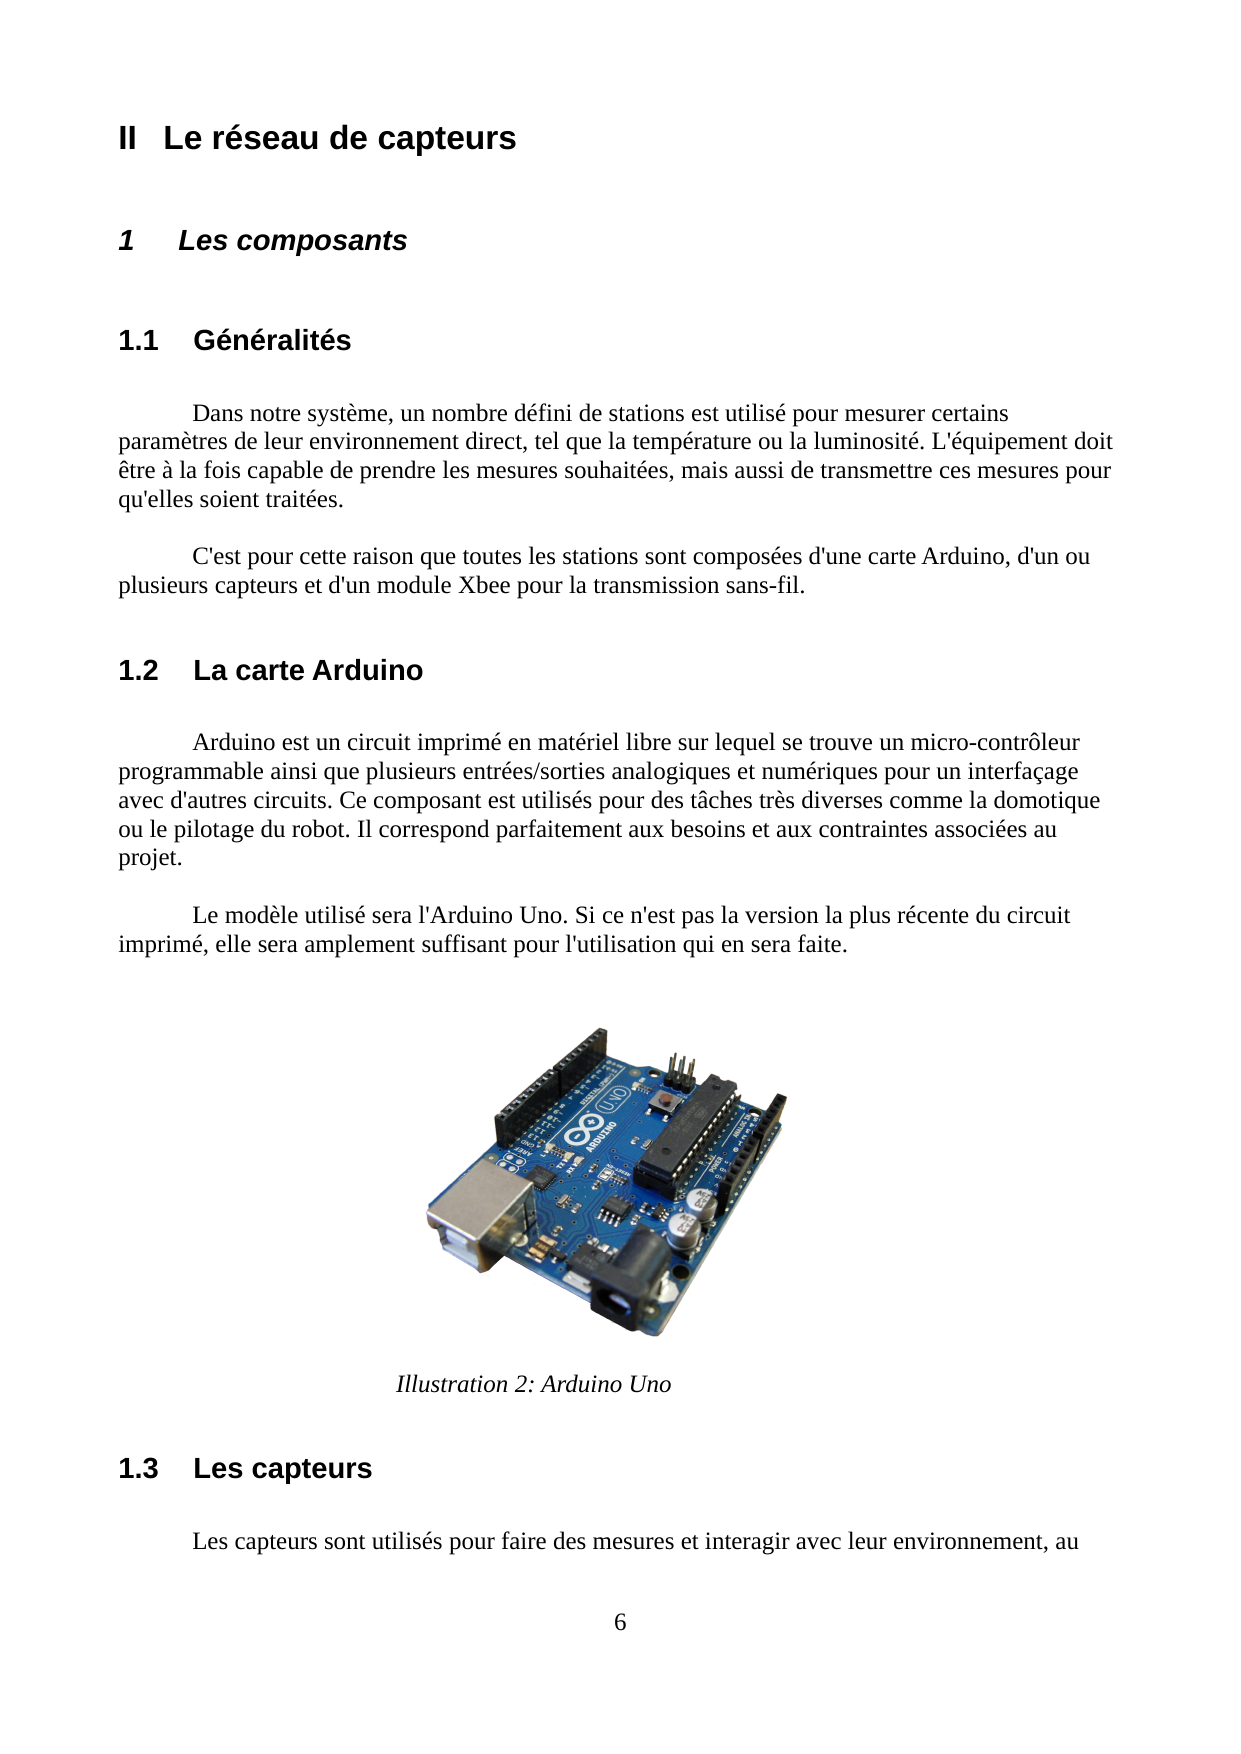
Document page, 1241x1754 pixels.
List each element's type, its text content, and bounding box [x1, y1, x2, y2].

text C'est pour cette raison que toutes les stations sont composées d'une carte Arduino, d'un ou plusieurs capteurs et d'un module Xbee pour la transmission sans-fil. [118, 541, 1122, 599]
text Illustration 2: Arduino Uno [396, 1369, 817, 1398]
text Dans notre système, un nombre défini de stations est utilisé pour mesurer certains paramètres de leur environnement direct, tel que la température ou la luminosité. L'équipement doit être à la fois capable de prendre les mesures souhaitées, mais aussi de transmettre ces mesures pour qu'elles soient traitées. [118, 398, 1122, 513]
text Le modèle utilisé sera l'Arduino Uno. Si ce n'est pas la version la plus récente du circuit imprimé, elle sera amplement suffisant pour l'utilisation qui en sera faite. [118, 900, 1122, 957]
text Arduino est un circuit imprimé en matériel libre sur lequel se trouve un micro-contrôleur programmable ainsi que plusieurs entrées/sorties analogiques et numériques pour un interfaçage avec d'autres circuits. Ce composant est utilisés pour des tâches très diverses comme la domotique ou le pilotage du robot. Il correspond parfaitement aux besoins et aux contraintes associées au projet. [118, 727, 1122, 871]
subtitle La carte Arduino [118, 653, 1122, 686]
subtitle Généralités [118, 323, 1122, 356]
subtitle Les capteurs [118, 1452, 1122, 1485]
subtitle Les composants [118, 223, 1122, 257]
subtitle Le réseau de capteurs [118, 118, 1122, 157]
picture [395, 998, 817, 1369]
text Les capteurs sont utilisés pour faire des mesures et interagir avec leur environnement, au [118, 1526, 1122, 1555]
